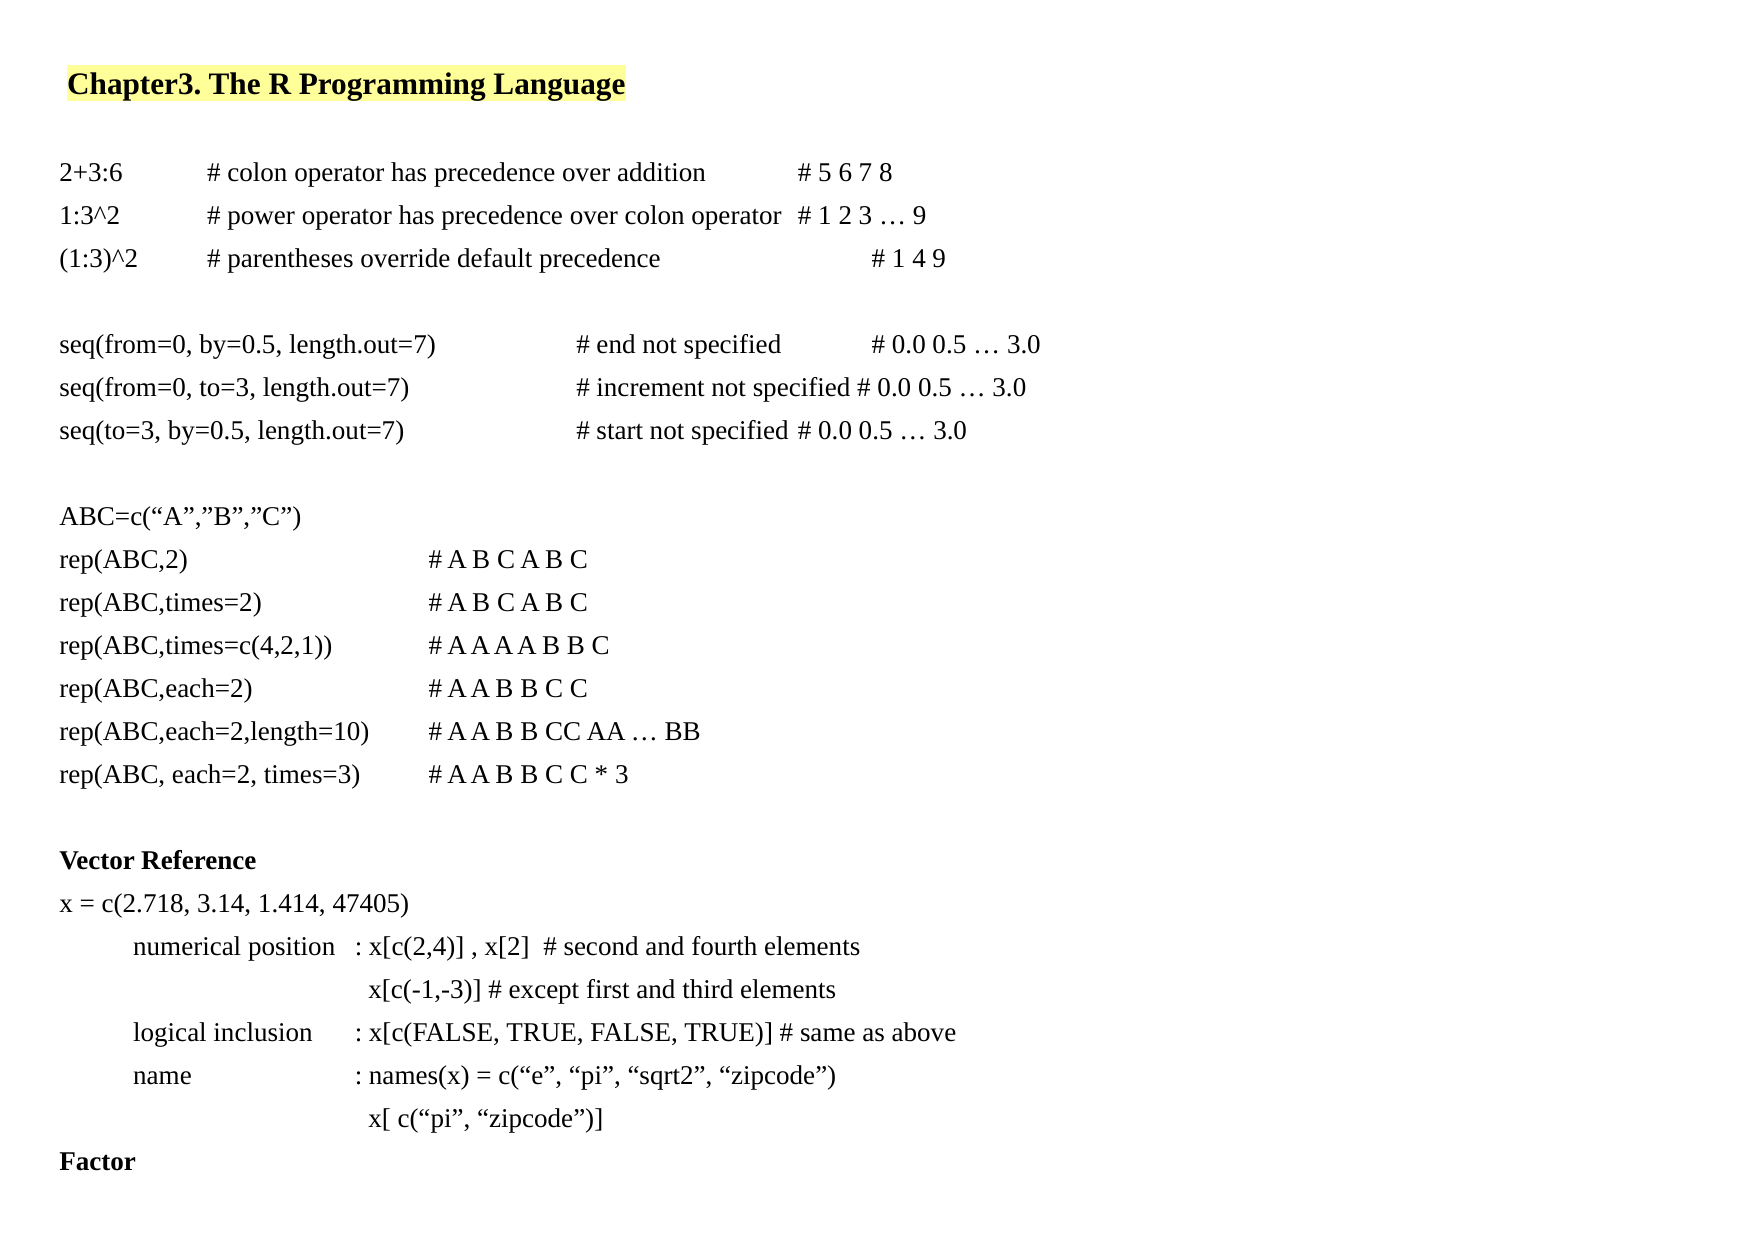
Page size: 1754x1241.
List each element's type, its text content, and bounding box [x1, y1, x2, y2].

text rep(ABC,times=c(4,2,1)) # A A A A B B C [59, 629, 1695, 660]
text logical inclusion : x[c(FALSE, TRUE, FALSE, TRUE)] # same as above [59, 1016, 1695, 1047]
text Vector Reference [59, 844, 1695, 875]
text x = c(2.718, 3.14, 1.414, 47405) [59, 887, 1695, 918]
text rep(ABC,2) # A B C A B C [59, 543, 1695, 574]
text 2+3:6 # colon operator has precedence over addition # 5 6 7 8 [59, 156, 1695, 187]
text Chapter3. The R Programming Language [59, 65, 1695, 101]
text rep(ABC,each=2,length=10) # A A B B CC AA … BB [59, 715, 1695, 746]
text seq(from=0, to=3, length.out=7) # increment not specified # 0.0 0.5 … 3.0 [59, 371, 1695, 402]
text (1:3)^2 # parentheses override default precedence # 1 4 9 [59, 242, 1695, 273]
text rep(ABC, each=2, times=3) # A A B B C C * 3 [59, 758, 1695, 789]
text Factor [59, 1145, 1695, 1176]
text rep(ABC,each=2) # A A B B C C [59, 672, 1695, 703]
text x[ c(“pi”, “zipcode”)] [59, 1102, 1695, 1133]
text seq(from=0, by=0.5, length.out=7) # end not specified # 0.0 0.5 … 3.0 [59, 328, 1695, 359]
text ABC=c(“A”,”B”,”C”) [59, 500, 1695, 531]
text numerical position : x[c(2,4)] , x[2] # second and fourth elements [59, 930, 1695, 961]
text rep(ABC,times=2) # A B C A B C [59, 586, 1695, 617]
text seq(to=3, by=0.5, length.out=7) # start not specified # 0.0 0.5 … 3.0 [59, 414, 1695, 445]
text 1:3^2 # power operator has precedence over colon operator # 1 2 3 … 9 [59, 199, 1695, 230]
text x[c(-1,-3)] # except first and third elements [59, 973, 1695, 1004]
text name : names(x) = c(“e”, “pi”, “sqrt2”, “zipcode”) [59, 1059, 1695, 1090]
